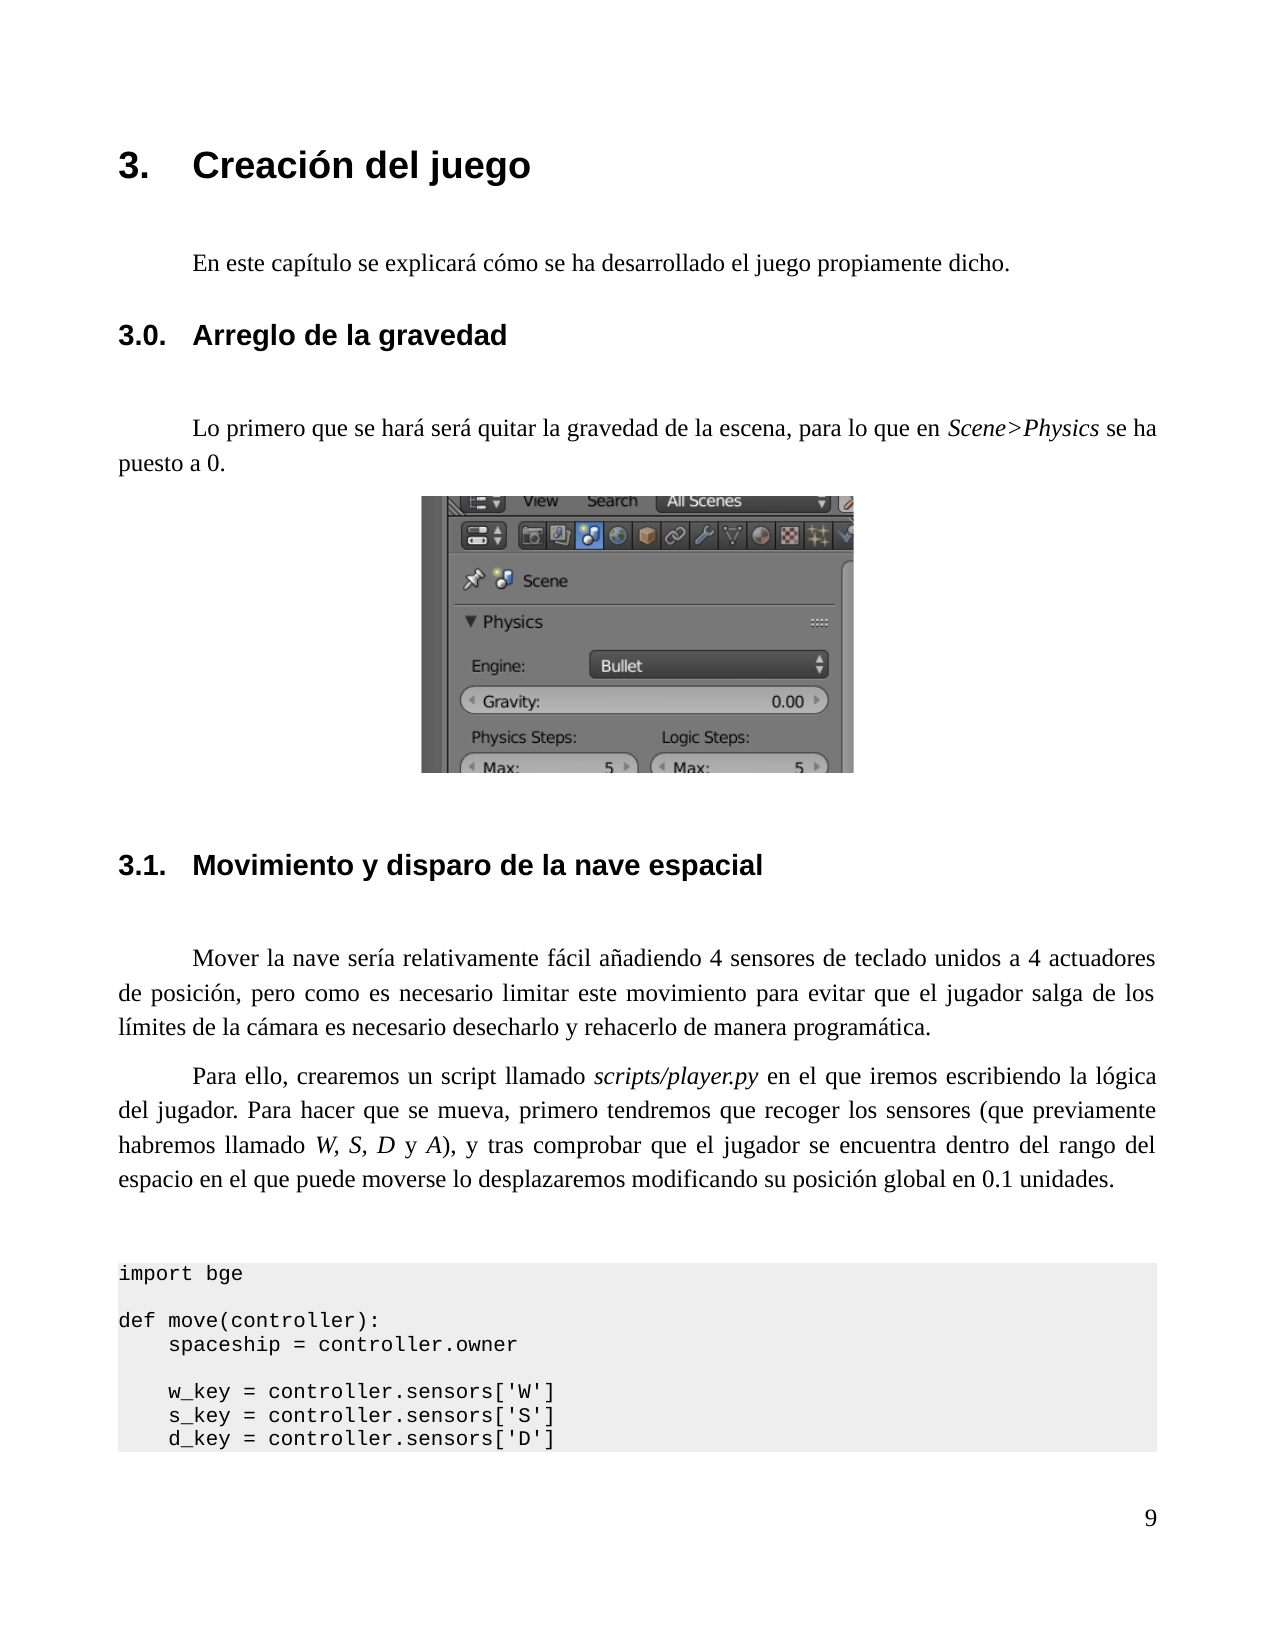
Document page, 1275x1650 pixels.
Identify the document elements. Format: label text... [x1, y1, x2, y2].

subtitle 3.0. Arreglo de la gravedad [118, 318, 1157, 352]
text d_key = controller.sensors['D'] [118, 1428, 1157, 1452]
text Lo primero que se hará será quitar la gravedad de la escena, para lo que en Scene>Physics se ha puesto a 0. [118, 413, 1157, 477]
picture [421, 496, 854, 773]
text s_key = controller.sensors['S'] [118, 1404, 1157, 1428]
text Mover la nave sería relativamente fácil añadiendo 4 sensores de teclado unidos a 4 actuadores de posición, pero como es necesario limitar este movimiento para evitar que el jugador salga de los límites de la cámara es necesario desecharlo y rehacerlo de manera programática. [118, 943, 1157, 1041]
text w_key = controller.sensors['W'] [118, 1381, 1157, 1404]
text spaceship = controller.owner [118, 1334, 1157, 1357]
text def move(controller): [118, 1310, 1157, 1334]
subtitle 3.1. Movimiento y disparo de la nave espacial [118, 848, 1157, 882]
text En este capítulo se explicará cómo se ha desarrollado el juego propiamente dicho. [118, 248, 1157, 277]
subtitle 3. Creación del juego [118, 143, 1157, 187]
text import bge [118, 1263, 1157, 1286]
text Para ello, crearemos un script llamado scripts/player.py en el que iremos escribiendo la lógica del jugador. Para hacer que se mueva, primero tendremos que recoger los sensores (que previamente habremos llamado W, S, D y A), y tras comprobar que el jugador se encuentra dentro del rango del espacio en el que puede moverse lo desplazaremos modificando su posición global en 0.1 unidades. [118, 1061, 1157, 1193]
